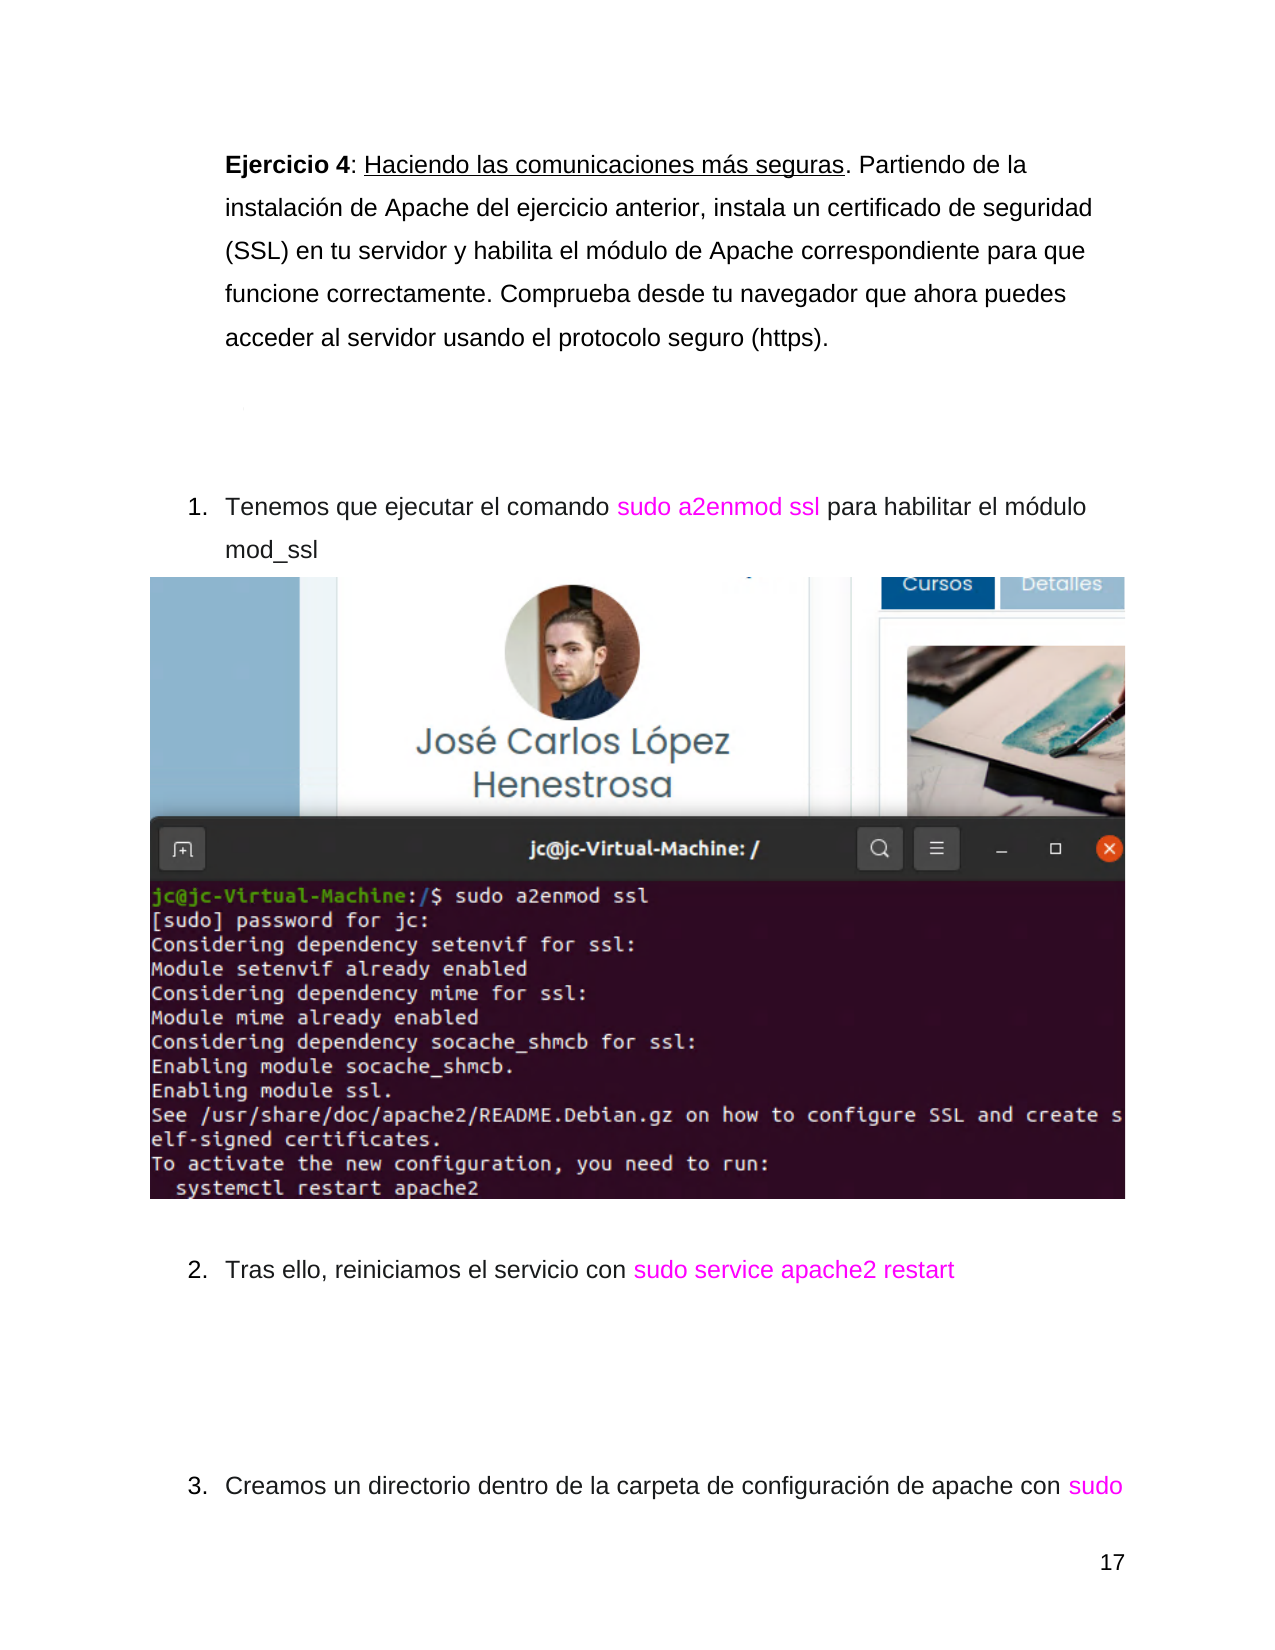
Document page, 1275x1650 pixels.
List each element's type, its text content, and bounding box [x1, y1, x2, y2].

list Tenemos que ejecutar el comando sudo a2enmod ssl para habilitar el módulo mod_ssl [187, 492, 1125, 563]
list Creamos un directorio dentro de la carpeta de configuración de apache con sudo [187, 1471, 1125, 1499]
picture [150, 577, 1125, 1199]
list Tras ello, reiniciamos el servicio con sudo service apache2 restart [187, 1255, 1125, 1284]
subtitle Ejercicio 4: Haciendo las comunicaciones más seguras. Partiendo de la instalación de Apache del ejercicio anterior, instala un certificado de seguridad (SSL) en tu servidor y habilita el módulo de Apache correspondiente para que funcione correctamente. Comprueba desde tu navegador que ahora puedes acceder al servidor usando el protocolo seguro (https). [225, 150, 1125, 351]
